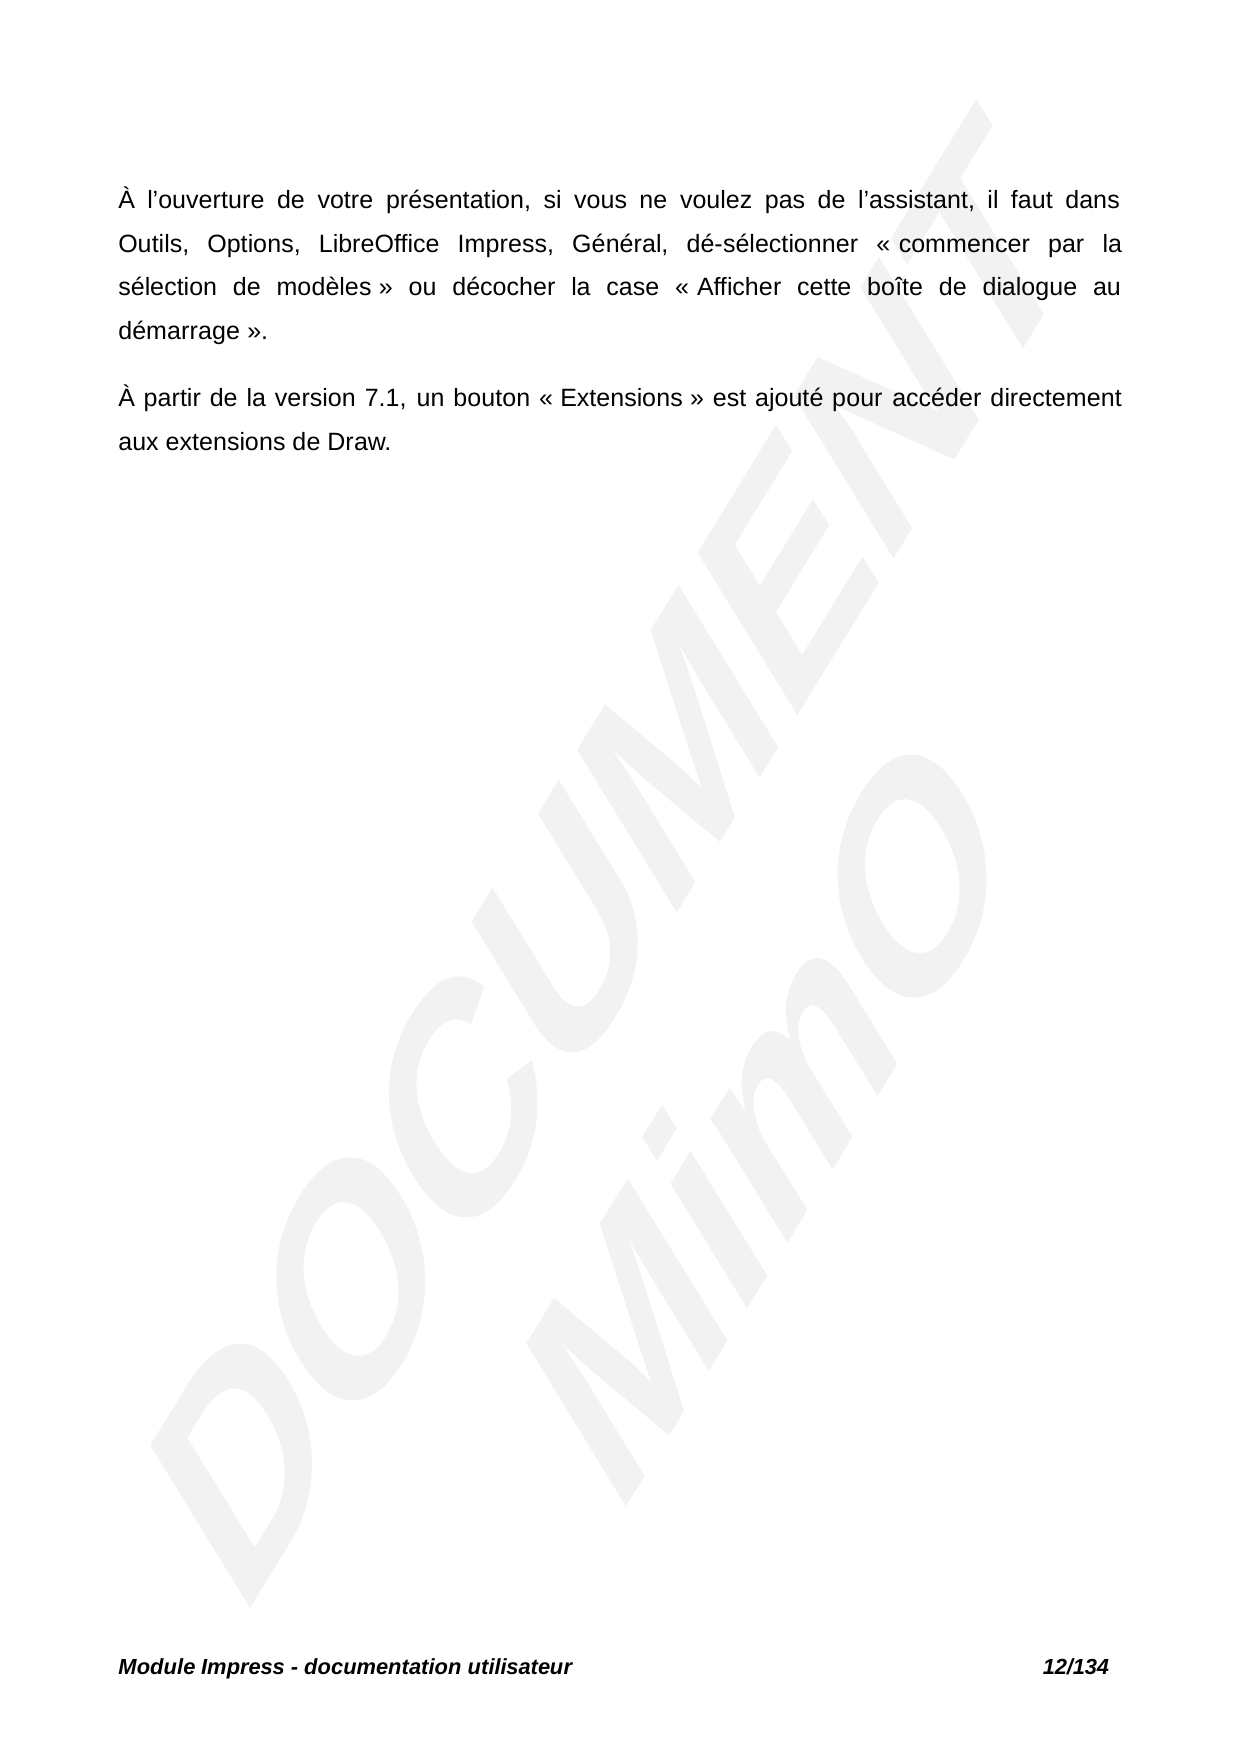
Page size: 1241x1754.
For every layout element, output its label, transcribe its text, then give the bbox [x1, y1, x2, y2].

text À partir de la version 7.1, un bouton « Extensions » est ajouté pour accéder directement aux extensions de Draw. [118, 383, 1122, 456]
text À l’ouverture de votre présentation, si vous ne voulez pas de l’assistant, il faut dans Outils, Options, LibreOffice Impress, Général, dé-sélectionner « commencer par la sélection de modèles » ou décocher la case « Afficher cette boîte de dialogue au démarrage ». [118, 185, 1122, 345]
